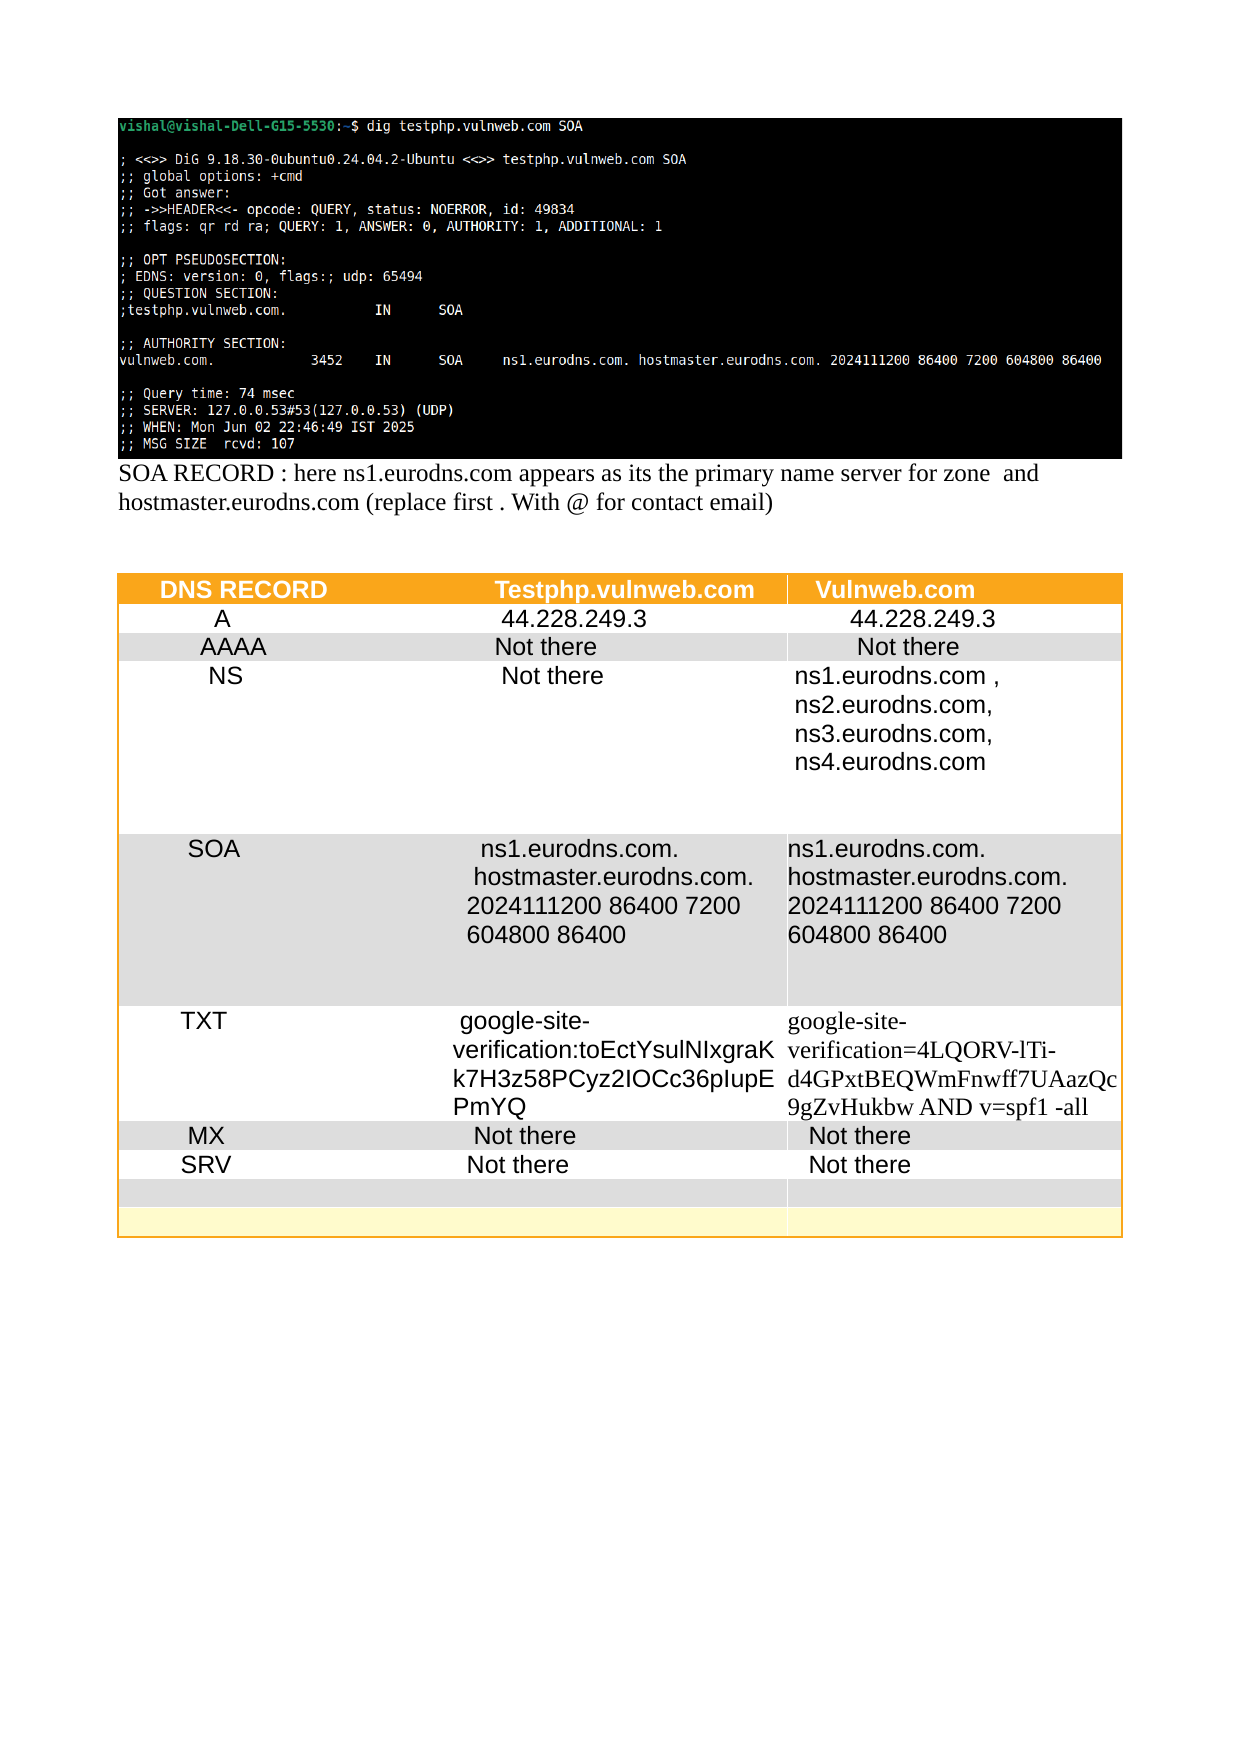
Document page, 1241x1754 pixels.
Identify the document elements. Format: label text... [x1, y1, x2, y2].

table_cell [119, 1179, 453, 1207]
table_cell google-site-verification=4LQORV-lTi-d4GPxtBEQWmFnwff7UAazQc9gZvHukbw AND v=spf1 -all [788, 1006, 1121, 1121]
table_header DNS RECORD [119, 575, 453, 604]
table_cell Not there [788, 1150, 1121, 1179]
table_header Vulnweb.com [788, 575, 1121, 604]
table_cell 44.228.249.3 [453, 604, 787, 632]
table_cell ns1.eurodns.com. hostmaster.eurodns.com. 2024111200 86400 7200 604800 86400 [788, 834, 1121, 1006]
table_header Testphp.vulnweb.com [453, 575, 787, 604]
table_cell MX [119, 1121, 453, 1150]
table_cell [788, 1179, 1121, 1207]
table_cell A [119, 604, 453, 632]
text SOA RECORD : here ns1.eurodns.com appears as its the primary name server for zone and hostmaster.eurodns.com (replace first . With @ for contact email) [118, 459, 1122, 516]
table_cell TXT [119, 1006, 453, 1121]
table_cell Not there [788, 1121, 1121, 1150]
table_cell [453, 1208, 787, 1236]
table_cell NS [119, 661, 453, 834]
table_cell 44.228.249.3 [788, 604, 1121, 632]
table_cell AAAA [119, 633, 453, 661]
table_cell ns1.eurodns.com. hostmaster.eurodns.com. 2024111200 86400 7200 604800 86400 [453, 834, 787, 1006]
table_cell Not there [453, 633, 787, 661]
table_cell SRV [119, 1150, 453, 1179]
table_cell SOA [119, 834, 453, 1006]
table_cell [453, 1179, 787, 1207]
table_cell Not there [453, 1121, 787, 1150]
table_cell google-site-verification:toEctYsulNIxgraKk7H3z58PCyz2IOCc36pIupEPmYQ [453, 1006, 787, 1121]
table_cell [119, 1208, 453, 1236]
table_cell Not there [788, 633, 1121, 661]
table_cell Not there [453, 661, 787, 834]
table_cell ns1.eurodns.com , ns2.eurodns.com, ns3.eurodns.com, ns4.eurodns.com [788, 661, 1121, 834]
table_cell [788, 1208, 1121, 1236]
table_cell Not there [453, 1150, 787, 1179]
